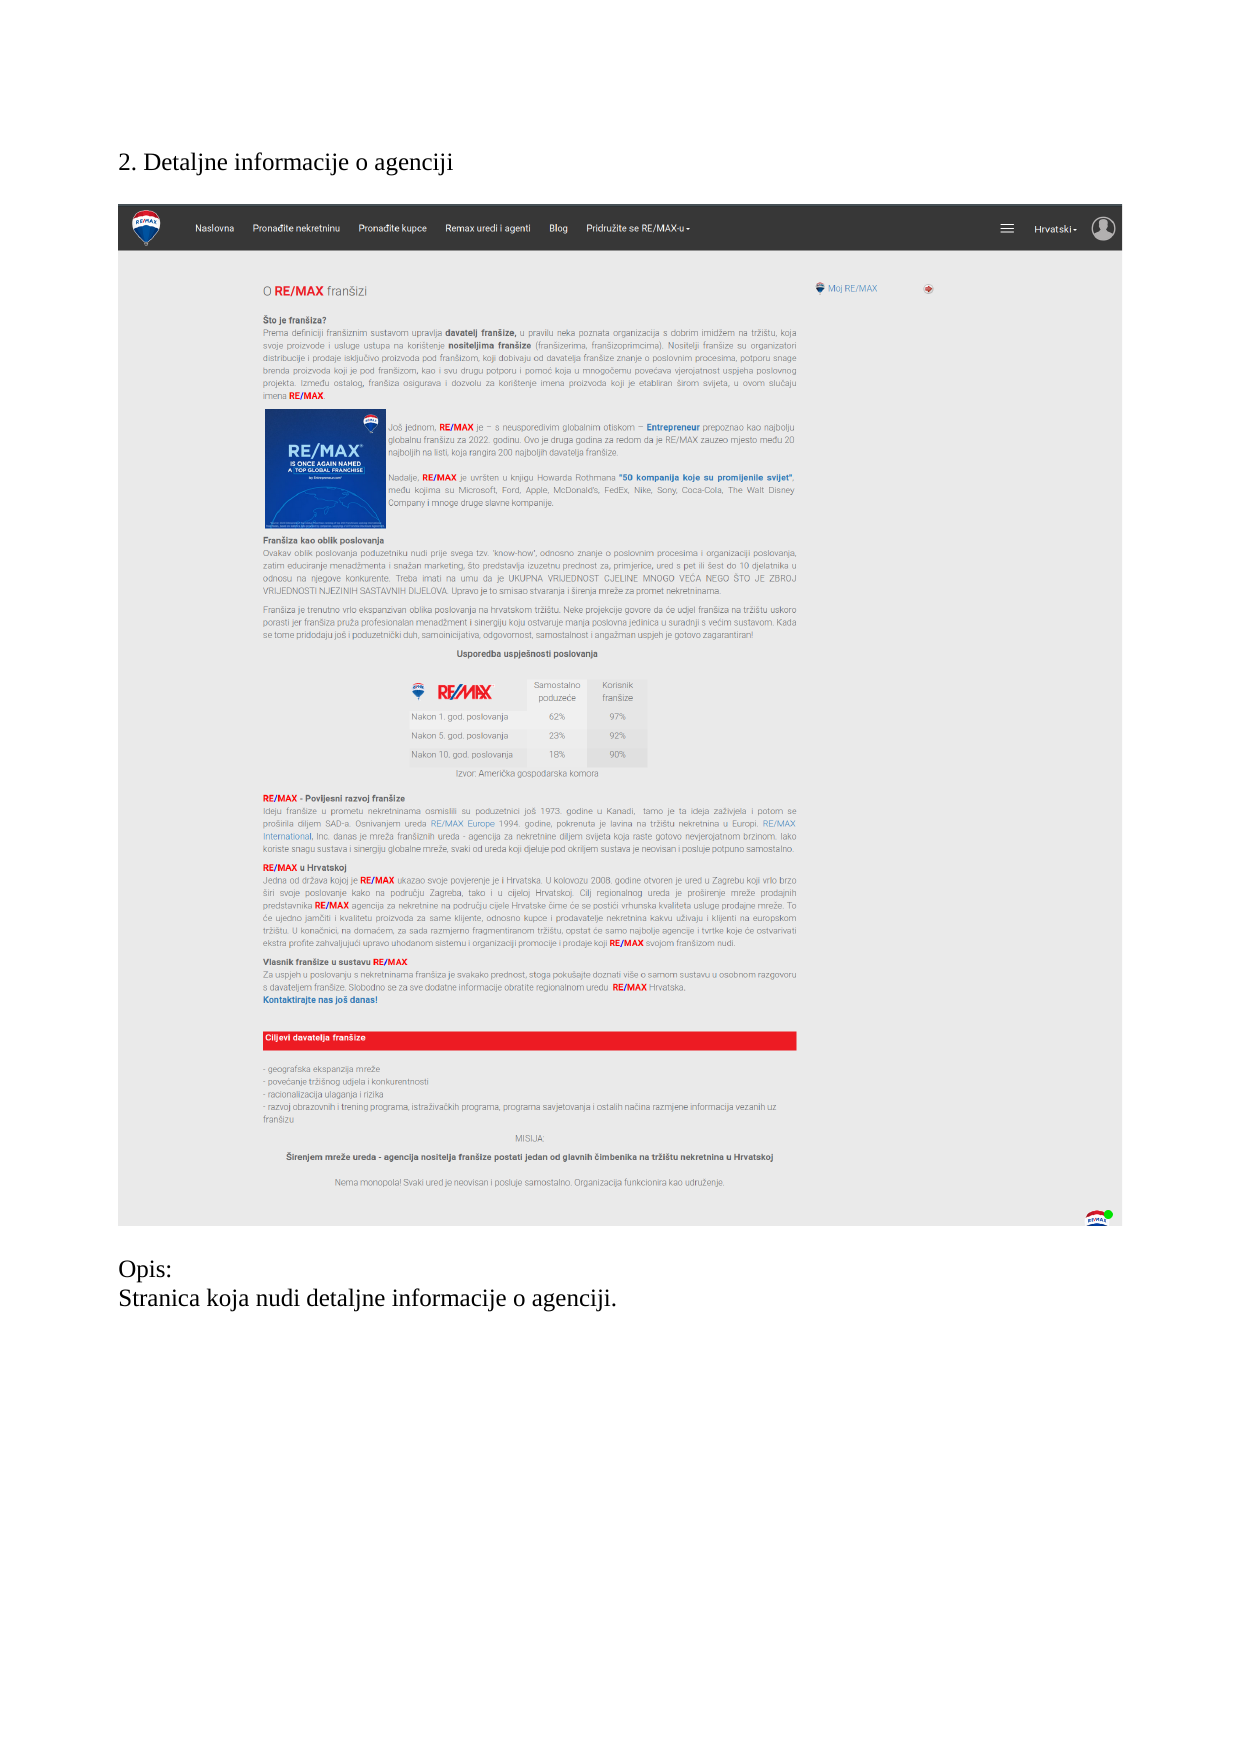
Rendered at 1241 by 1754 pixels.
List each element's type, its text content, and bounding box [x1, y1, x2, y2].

text Stranica koja nudi detaljne informacije o agenciji. [118, 1283, 1122, 1628]
text Opis: [118, 1226, 1122, 1283]
text 2. Detaljne informacije o agenciji [118, 147, 1122, 176]
picture [118, 204, 1123, 1226]
